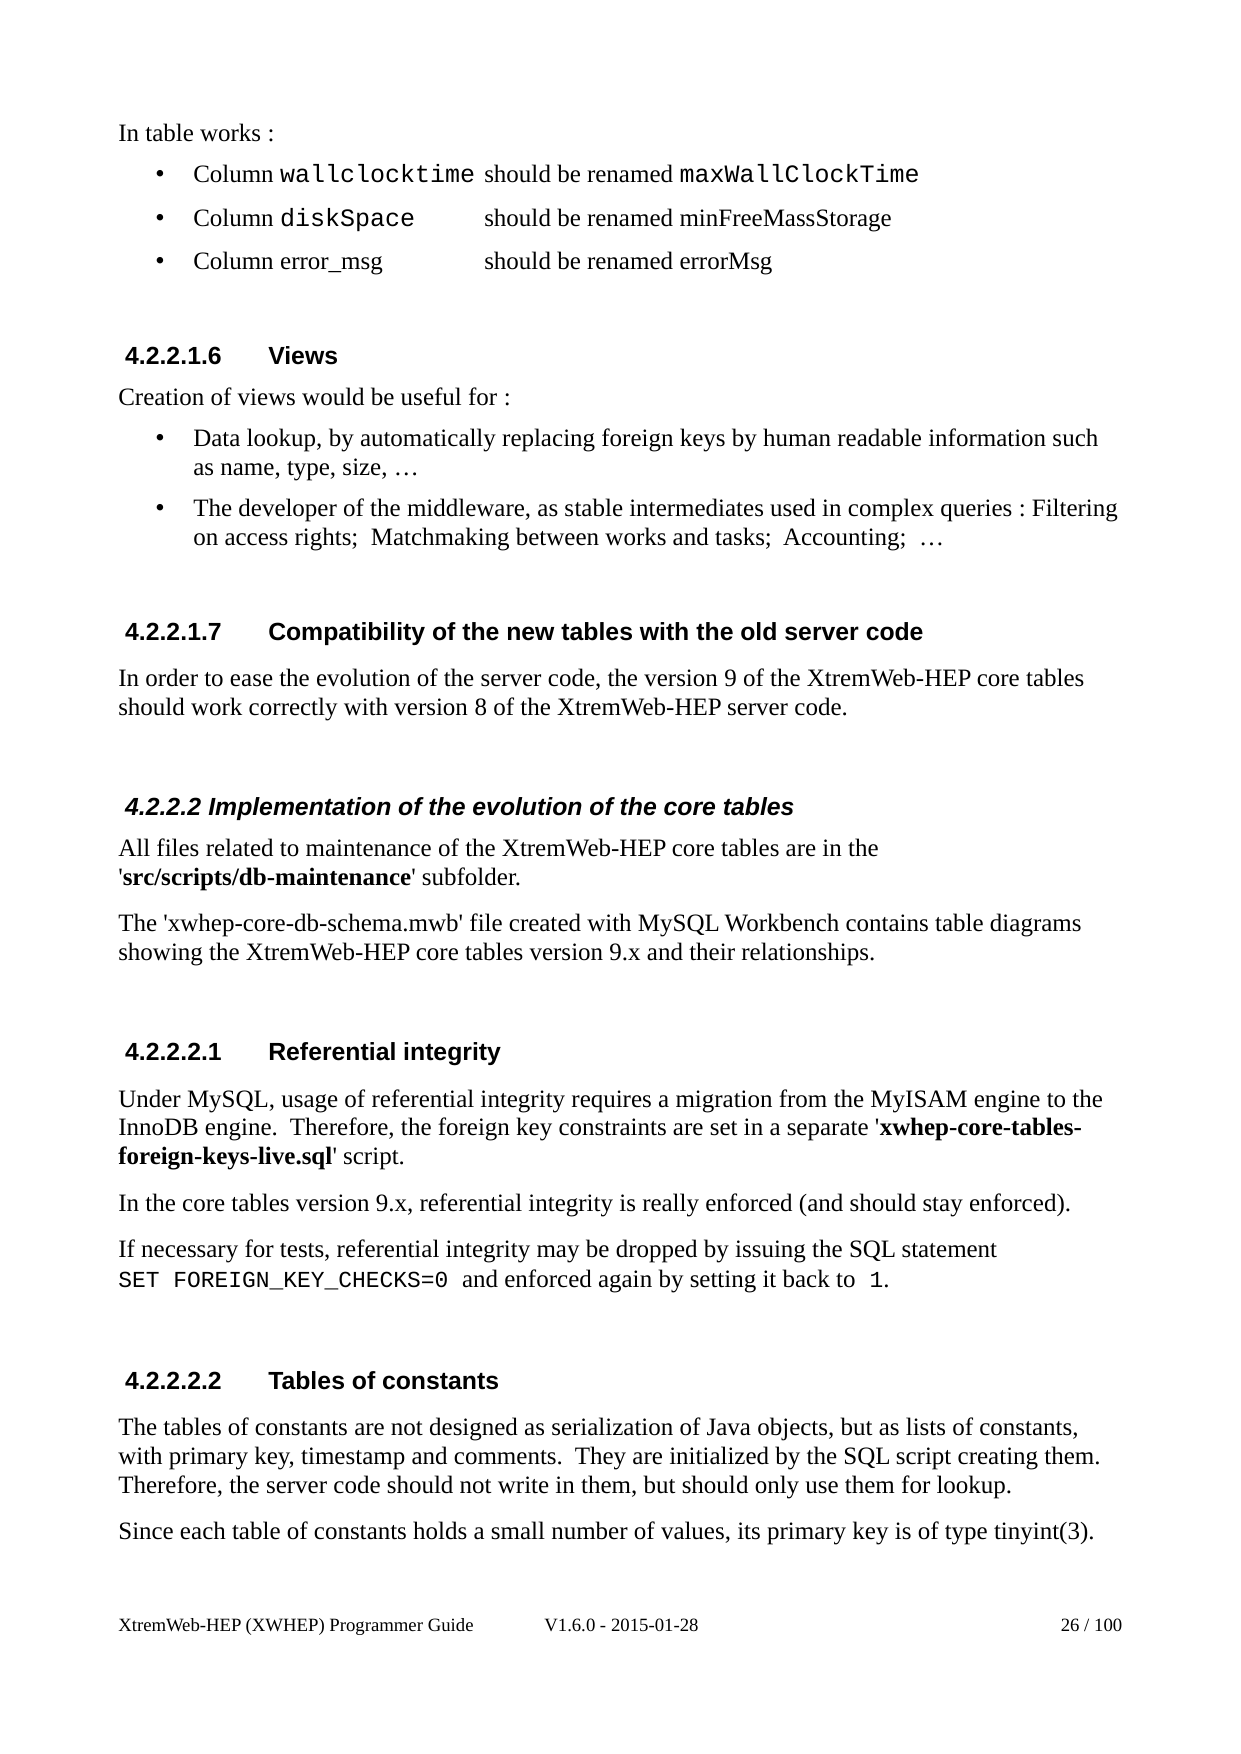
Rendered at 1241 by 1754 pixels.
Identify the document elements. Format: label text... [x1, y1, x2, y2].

list Column error_msg should be renamed errorMsg [156, 246, 1122, 275]
text The tables of constants are not designed as serialization of Java objects, but as lists of constants, with primary key, timestamp and comments. They are initialized by the SQL script creating them. Therefore, the server code should not write in them, but should only use them for lookup. [118, 1412, 1122, 1498]
list The developer of the middleware, as stable intermediates used in complex queries : Filtering on access rights; Matchmaking between works and tasks; Accounting; … [156, 493, 1122, 551]
subtitle Compatibility of the new tables with the old server code [118, 617, 1122, 646]
text Creation of views would be useful for : [118, 382, 1122, 411]
text Since each table of constants holds a small number of values, its primary key is of type tinyint(3). [118, 1516, 1122, 1545]
text The 'xwhep-core-db-schema.mwb' file created with MySQL Workbench contains table diagrams showing the XtremWeb-HEP core tables version 9.x and their relationships. [118, 908, 1122, 966]
list Data lookup, by automatically replacing foreign keys by human readable information such as name, type, size, … [156, 423, 1122, 481]
list Column diskSpace should be renamed minFreeMassStorage [156, 203, 1122, 233]
text In table works : [118, 118, 1122, 147]
list Column wallclocktime should be renamed maxWallClockTime [156, 159, 1122, 190]
subtitle Implementation of the evolution of the core tables [118, 792, 1122, 821]
text All files related to maintenance of the XtremWeb-HEP core tables are in the 'src/scripts/db‑maintenance' subfolder. [118, 833, 1122, 891]
text In order to ease the evolution of the server code, the version 9 of the XtremWeb-HEP core tables should work correctly with version 8 of the XtremWeb-HEP server code. [118, 663, 1122, 721]
subtitle Tables of constants [118, 1366, 1122, 1394]
text Under MySQL, usage of referential integrity requires a migration from the MyISAM engine to the InnoDB engine. Therefore, the foreign key constraints are set in a separate 'xwhep-core-tables-foreign-keys-live.sql' script. [118, 1084, 1122, 1170]
subtitle Referential integrity [118, 1037, 1122, 1066]
text In the core tables version 9.x, referential integrity is really enforced (and should stay enforced). [118, 1188, 1122, 1216]
text If necessary for tests, referential integrity may be dropped by issuing the SQL statement SET FOREIGN_KEY_CHECKS=0 and enforced again by setting it back to 1. [118, 1234, 1122, 1294]
subtitle Views [118, 341, 1122, 369]
